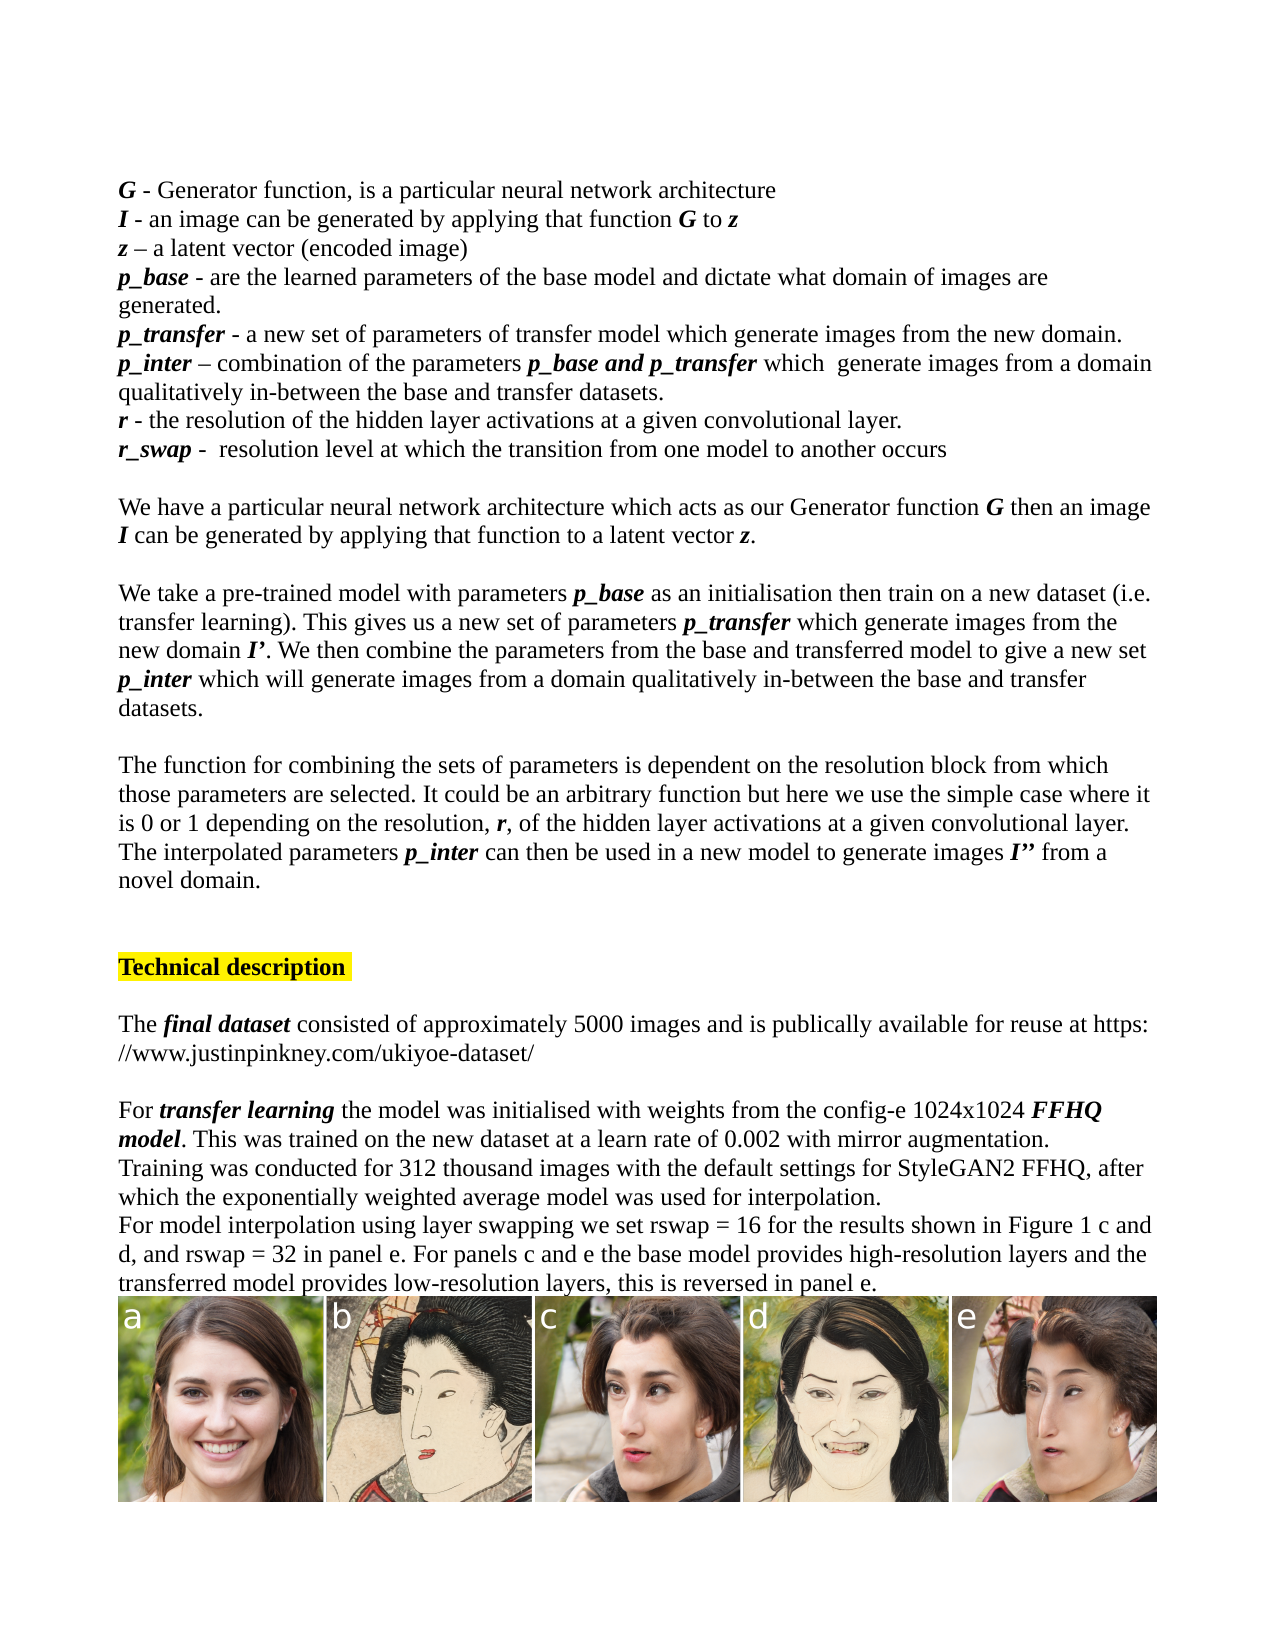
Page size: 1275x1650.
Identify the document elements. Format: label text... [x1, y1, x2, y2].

text For model interpolation using layer swapping we set rswap = 16 for the results shown in Figure 1 c and d, and rswap = 32 in panel e. For panels c and e the base model provides high-resolution layers and the transferred model provides low-resolution layers, this is reversed in panel e. [118, 1211, 1157, 1296]
text z – a latent vector (encoded image) [118, 233, 1157, 262]
text r_swap - resolution level at which the transition from one model to another occurs [118, 434, 1157, 463]
text //www.justinpinkney.com/ukiyoe-dataset/ [118, 1038, 1157, 1067]
text Technical description [118, 952, 1157, 981]
text For transfer learning the model was initialised with weights from the config-e 1024x1024 FFHQ model. This was trained on the new dataset at a learn rate of 0.002 with mirror augmentation. [118, 1096, 1157, 1153]
text We take a pre-trained model with parameters p_base as an initialisation then train on a new dataset (i.e. transfer learning). This gives us a new set of parameters p_transfer which generate images from the new domain I’. We then combine the parameters from the base and transferred model to give a new set p_inter which will generate images from a domain qualitatively in-between the base and transfer datasets. [118, 578, 1157, 722]
text We have a particular neural network architecture which acts as our Generator function G then an image I can be generated by applying that function to a latent vector z. [118, 492, 1157, 549]
text I - an image can be generated by applying that function G to z [118, 204, 1157, 233]
text The function for combining the sets of parameters is dependent on the resolution block from which those parameters are selected. It could be an arbitrary function but here we use the simple case where it is 0 or 1 depending on the resolution, r, of the hidden layer activations at a given convolutional layer. The interpolated parameters p_inter can then be used in a new model to generate images I’’ from a novel domain. [118, 751, 1157, 894]
text p_transfer - a new set of parameters of transfer model which generate images from the new domain. [118, 319, 1157, 348]
text p_inter – combination of the parameters p_base and p_transfer which generate images from a domain qualitatively in-between the base and transfer datasets. [118, 348, 1157, 406]
text G - Generator function, is a particular neural network architecture [118, 176, 1157, 204]
text Training was conducted for 312 thousand images with the default settings for StyleGAN2 FFHQ, after which the exponentially weighted average model was used for interpolation. [118, 1153, 1157, 1211]
picture [118, 1296, 1157, 1502]
text The final dataset consisted of approximately 5000 images and is publically available for reuse at https: [118, 1009, 1157, 1038]
text r - the resolution of the hidden layer activations at a given convolutional layer. [118, 406, 1157, 434]
text p_base - are the learned parameters of the base model and dictate what domain of images are generated. [118, 262, 1157, 319]
